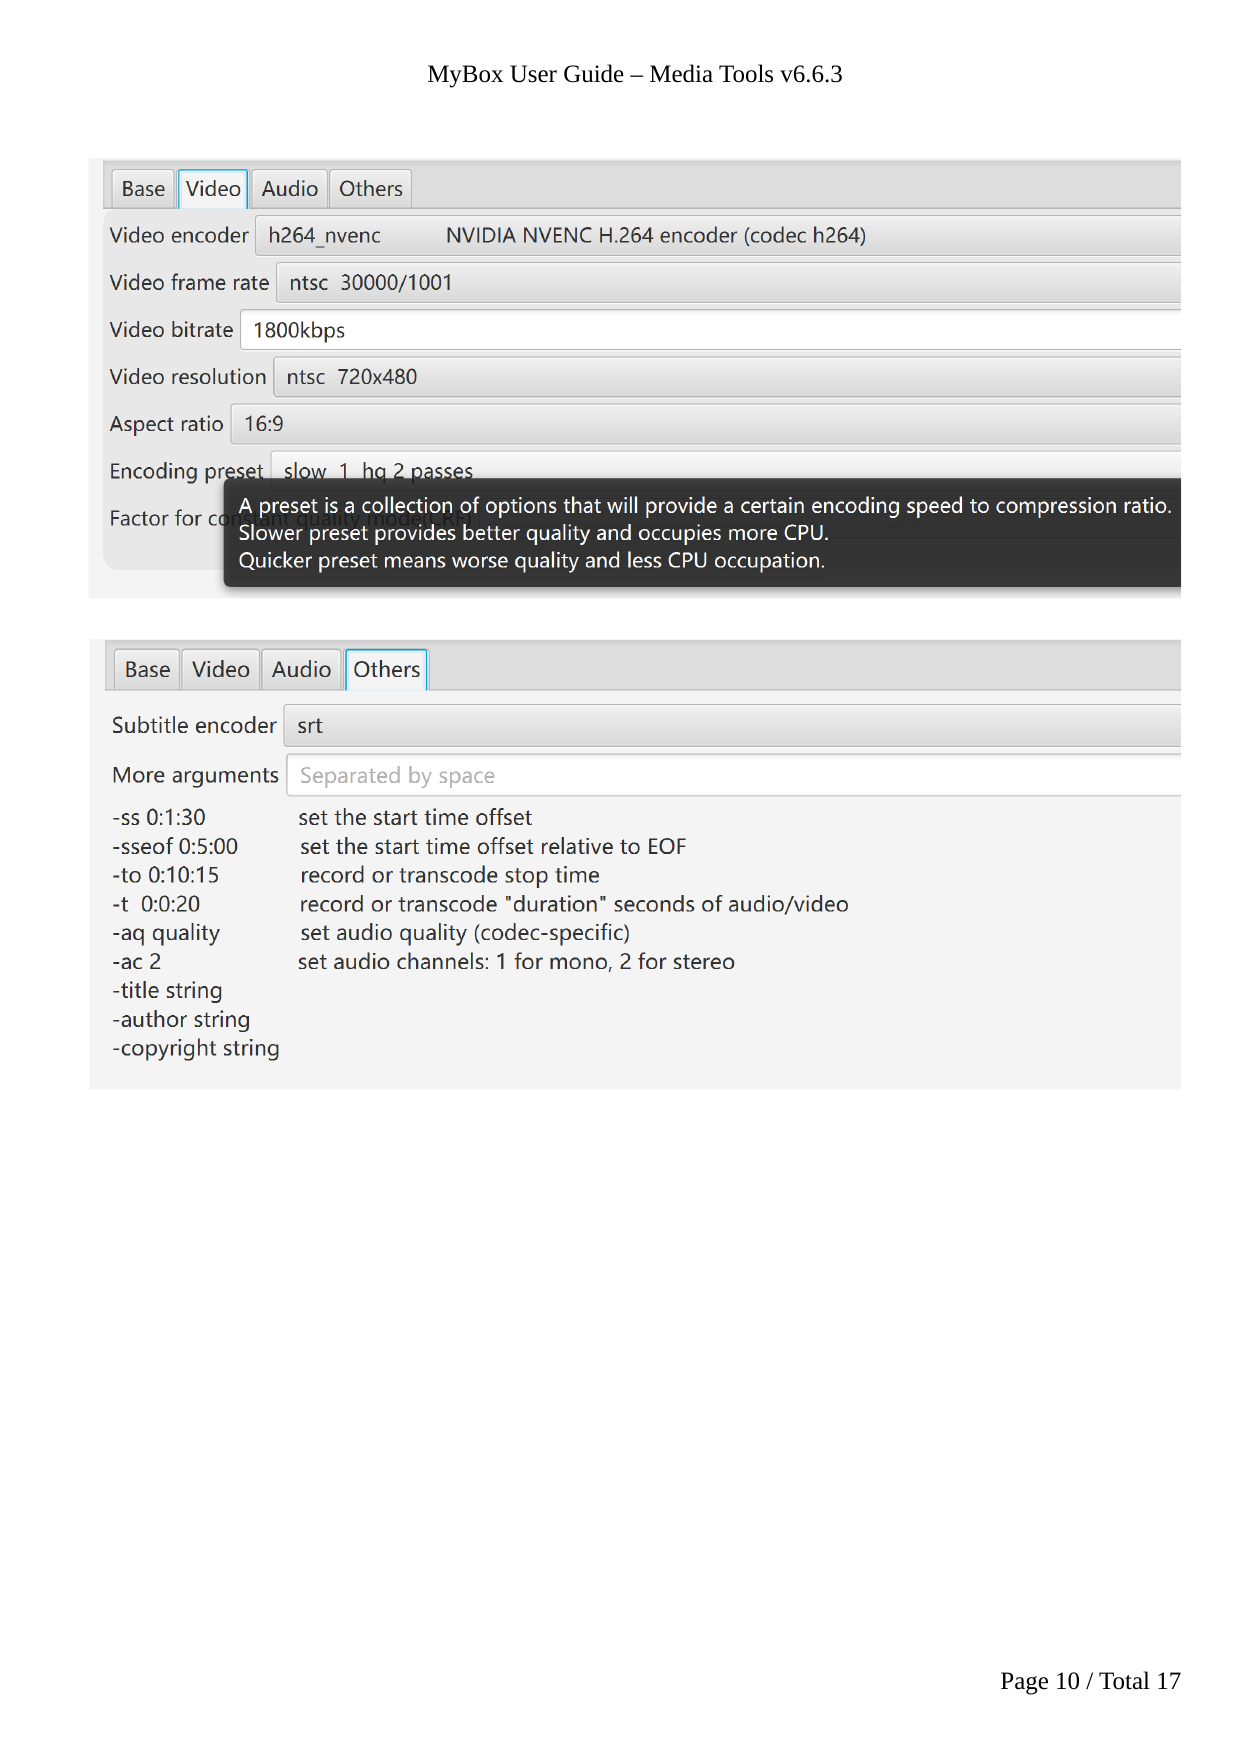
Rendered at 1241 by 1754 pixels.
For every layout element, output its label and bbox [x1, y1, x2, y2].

picture [88, 158, 1182, 599]
picture [88, 639, 1182, 1090]
